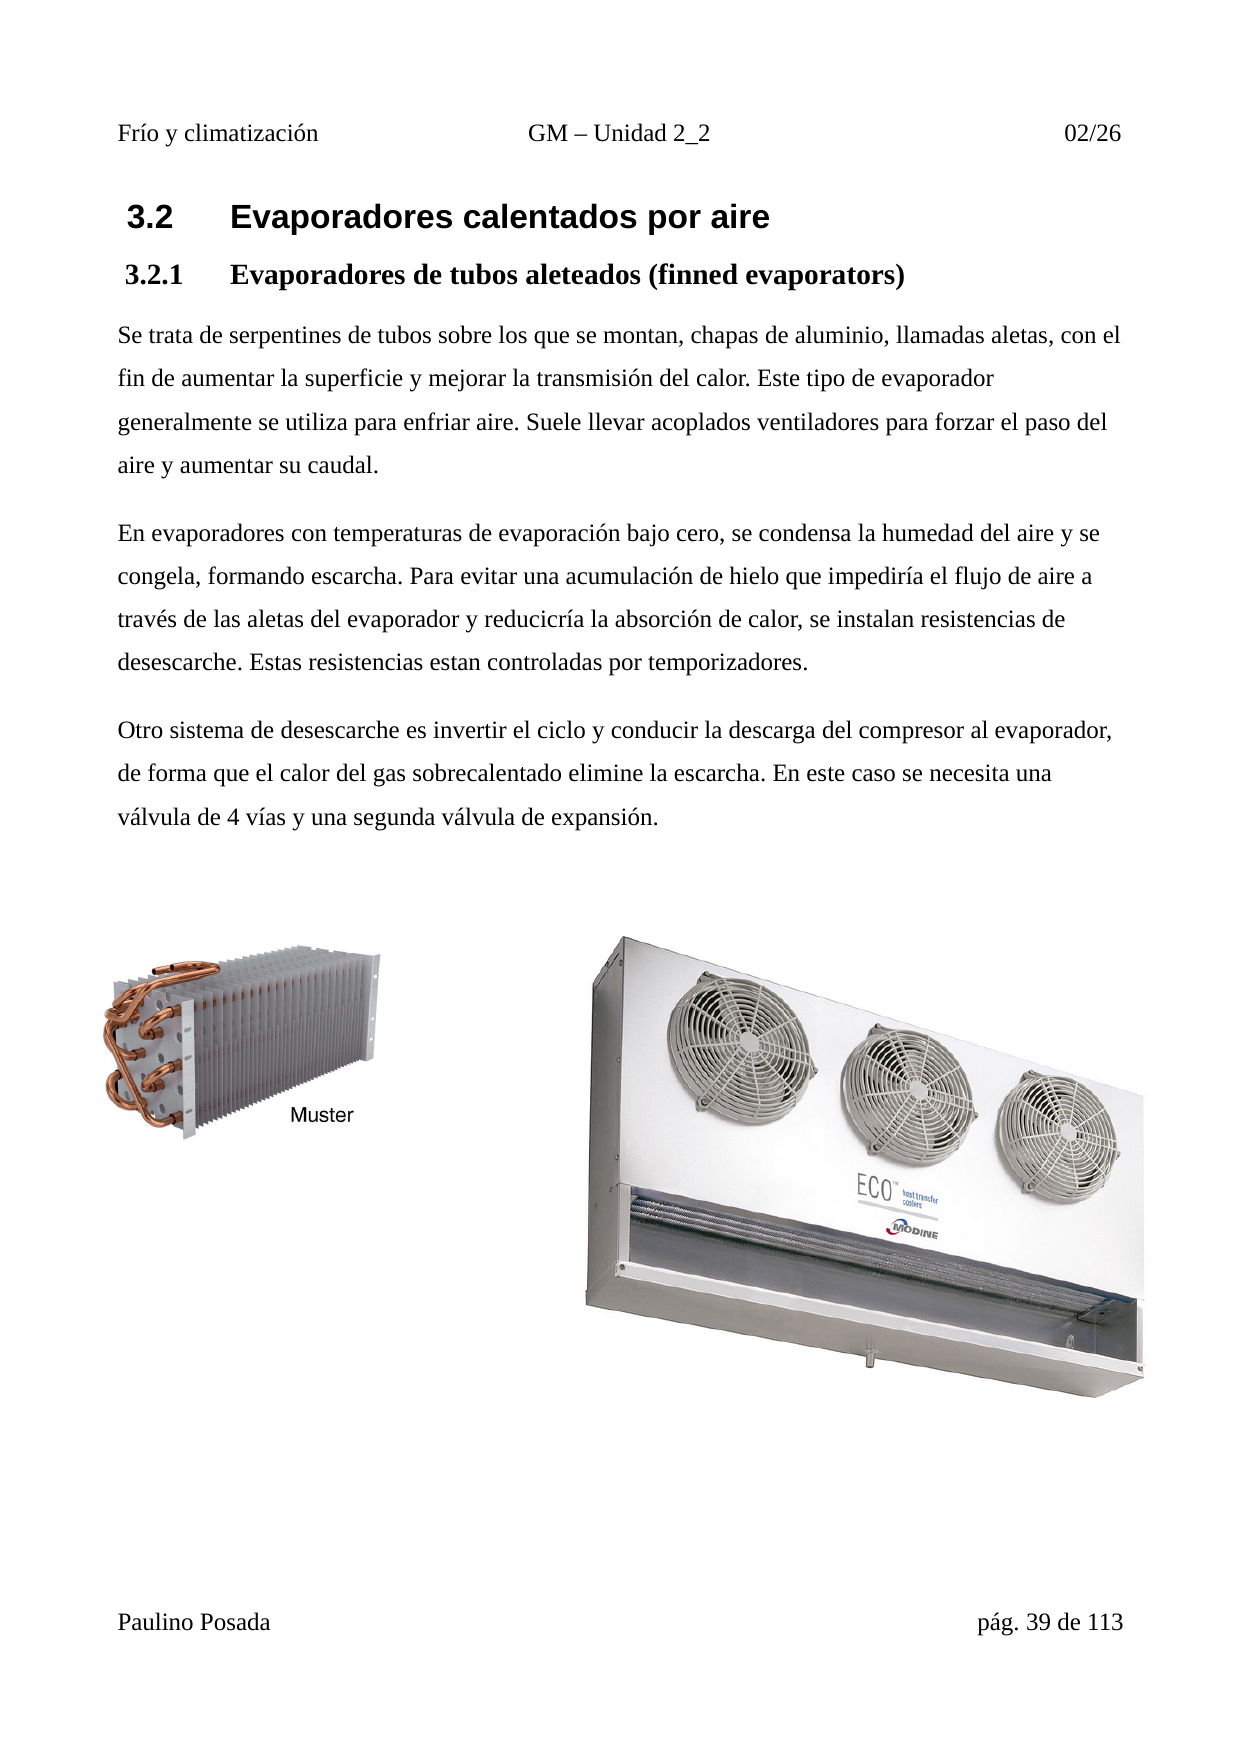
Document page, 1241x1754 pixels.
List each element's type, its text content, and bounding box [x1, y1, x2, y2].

text Otro sistema de desescarche es invertir el ciclo y conducir la descarga del compresor al evaporador, de forma que el calor del gas sobrecalentado elimine la escarcha. En este caso se necesita una válvula de 4 vías y una segunda válvula de expansión. [117, 715, 1123, 830]
subtitle Evaporadores calentados por aire [117, 197, 1123, 236]
subtitle Evaporadores de tubos aleteados (finned evaporators) [117, 257, 1123, 290]
picture [93, 893, 389, 1189]
picture [563, 924, 1155, 1440]
text Se trata de serpentines de tubos sobre los que se montan, chapas de aluminio, llamadas aletas, con el fin de aumentar la superficie y mejorar la transmisión del calor. Este tipo de evaporador generalmente se utiliza para enfriar aire. Suele llevar acoplados ventiladores para forzar el paso del aire y aumentar su caudal. [117, 320, 1123, 478]
text En evaporadores con temperaturas de evaporación bajo cero, se condensa la humedad del aire y se congela, formando escarcha. Para evitar una acumulación de hielo que impediría el flujo de aire a través de las aletas del evaporador y reducicría la absorción de calor, se instalan resistencias de desescarche. Estas resistencias estan controladas por temporizadores. [117, 518, 1123, 676]
